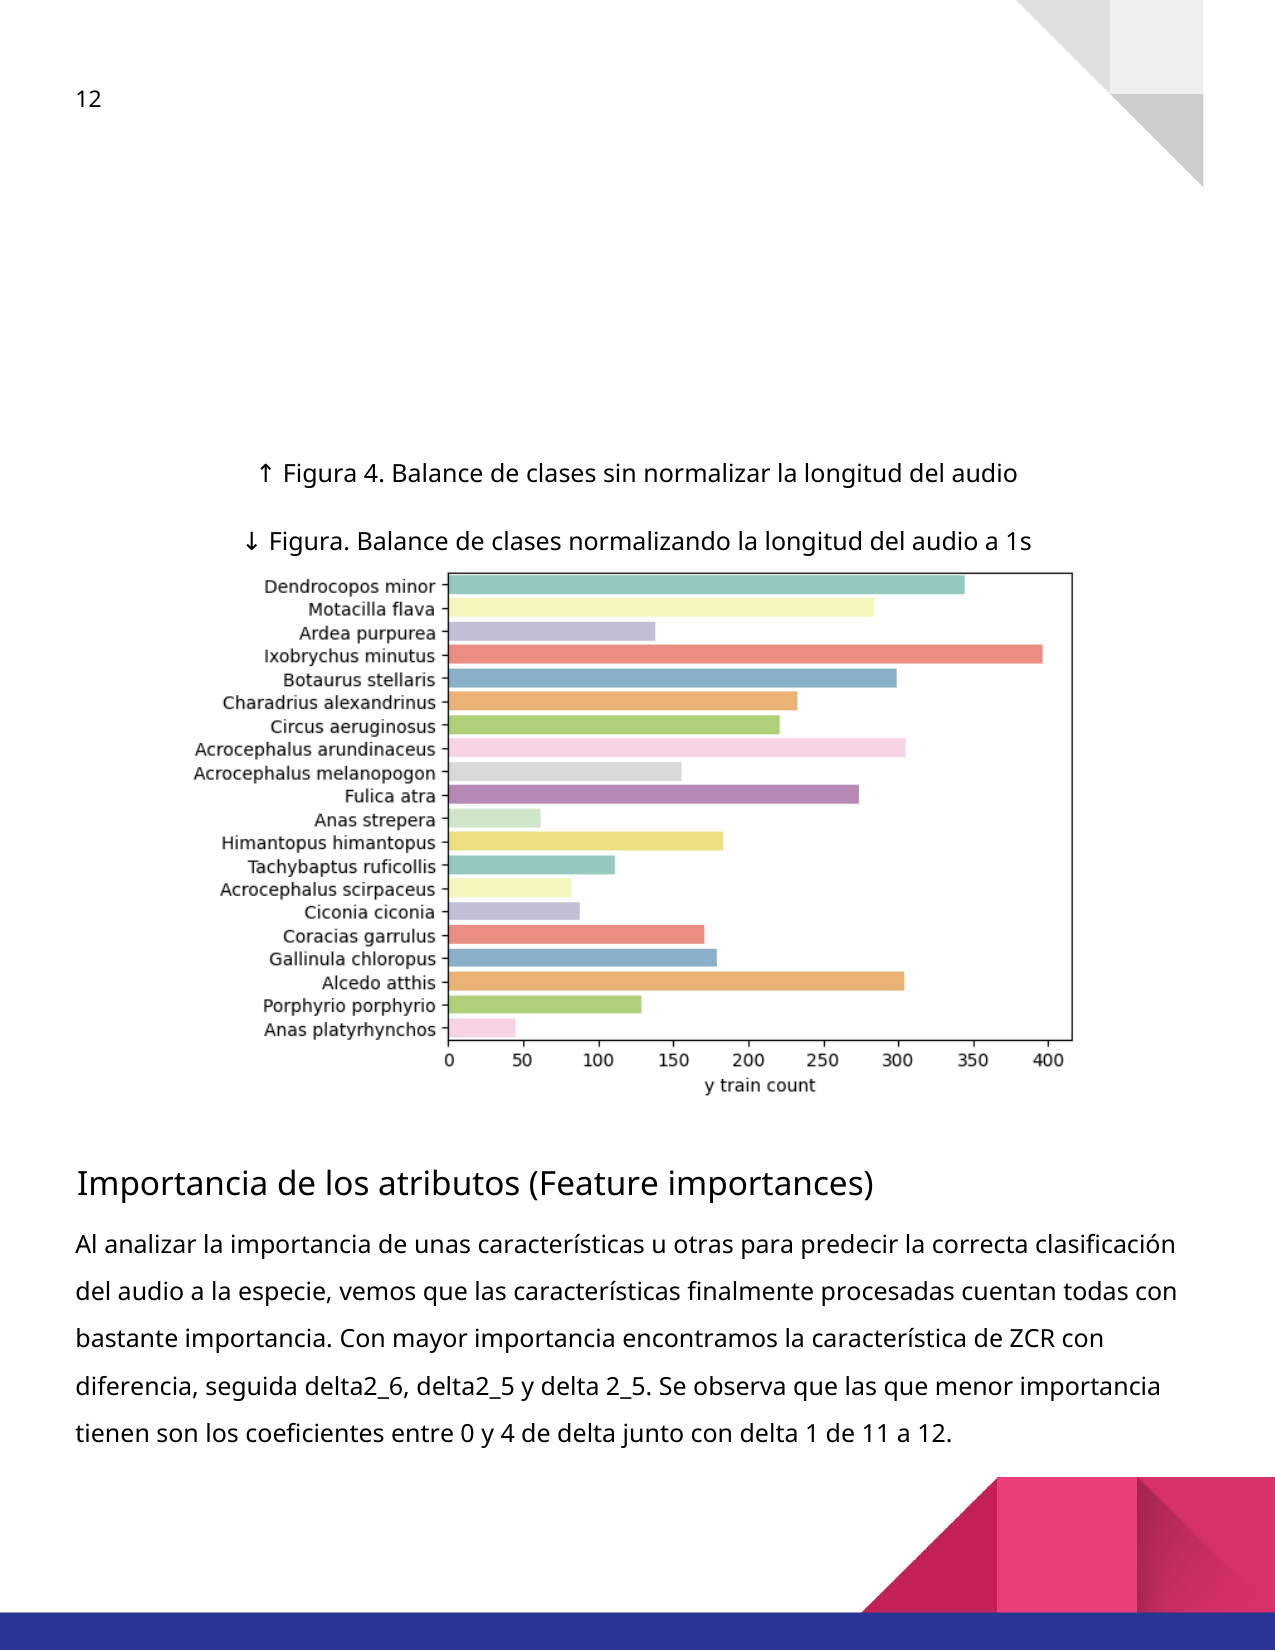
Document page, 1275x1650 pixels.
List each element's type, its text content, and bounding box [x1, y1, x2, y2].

text Al analizar la importancia de unas características u otras para predecir la correcta clasificación del audio a la especie, vemos que las características finalmente procesadas cuentan todas con bastante importancia. Con mayor importancia encontramos la característica de ZCR con diferencia, seguida delta2_6, delta2_5 y delta 2_5. Se observa que las que menor importancia tienen son los coeficientes entre 0 y 4 de delta junto con delta 1 de 11 a 12. [75, 1226, 1198, 1450]
picture [0, 1475, 1275, 1650]
picture [1015, 0, 1204, 188]
subtitle Importancia de los atributos (Feature importances) [77, 1160, 1198, 1206]
text ↓ Figura. Balance de clases normalizando la longitud del audio a 1s [75, 523, 1198, 1098]
picture [190, 569, 1083, 1098]
text ↑ Figura 4. Balance de clases sin normalizar la longitud del audio [75, 455, 1198, 489]
